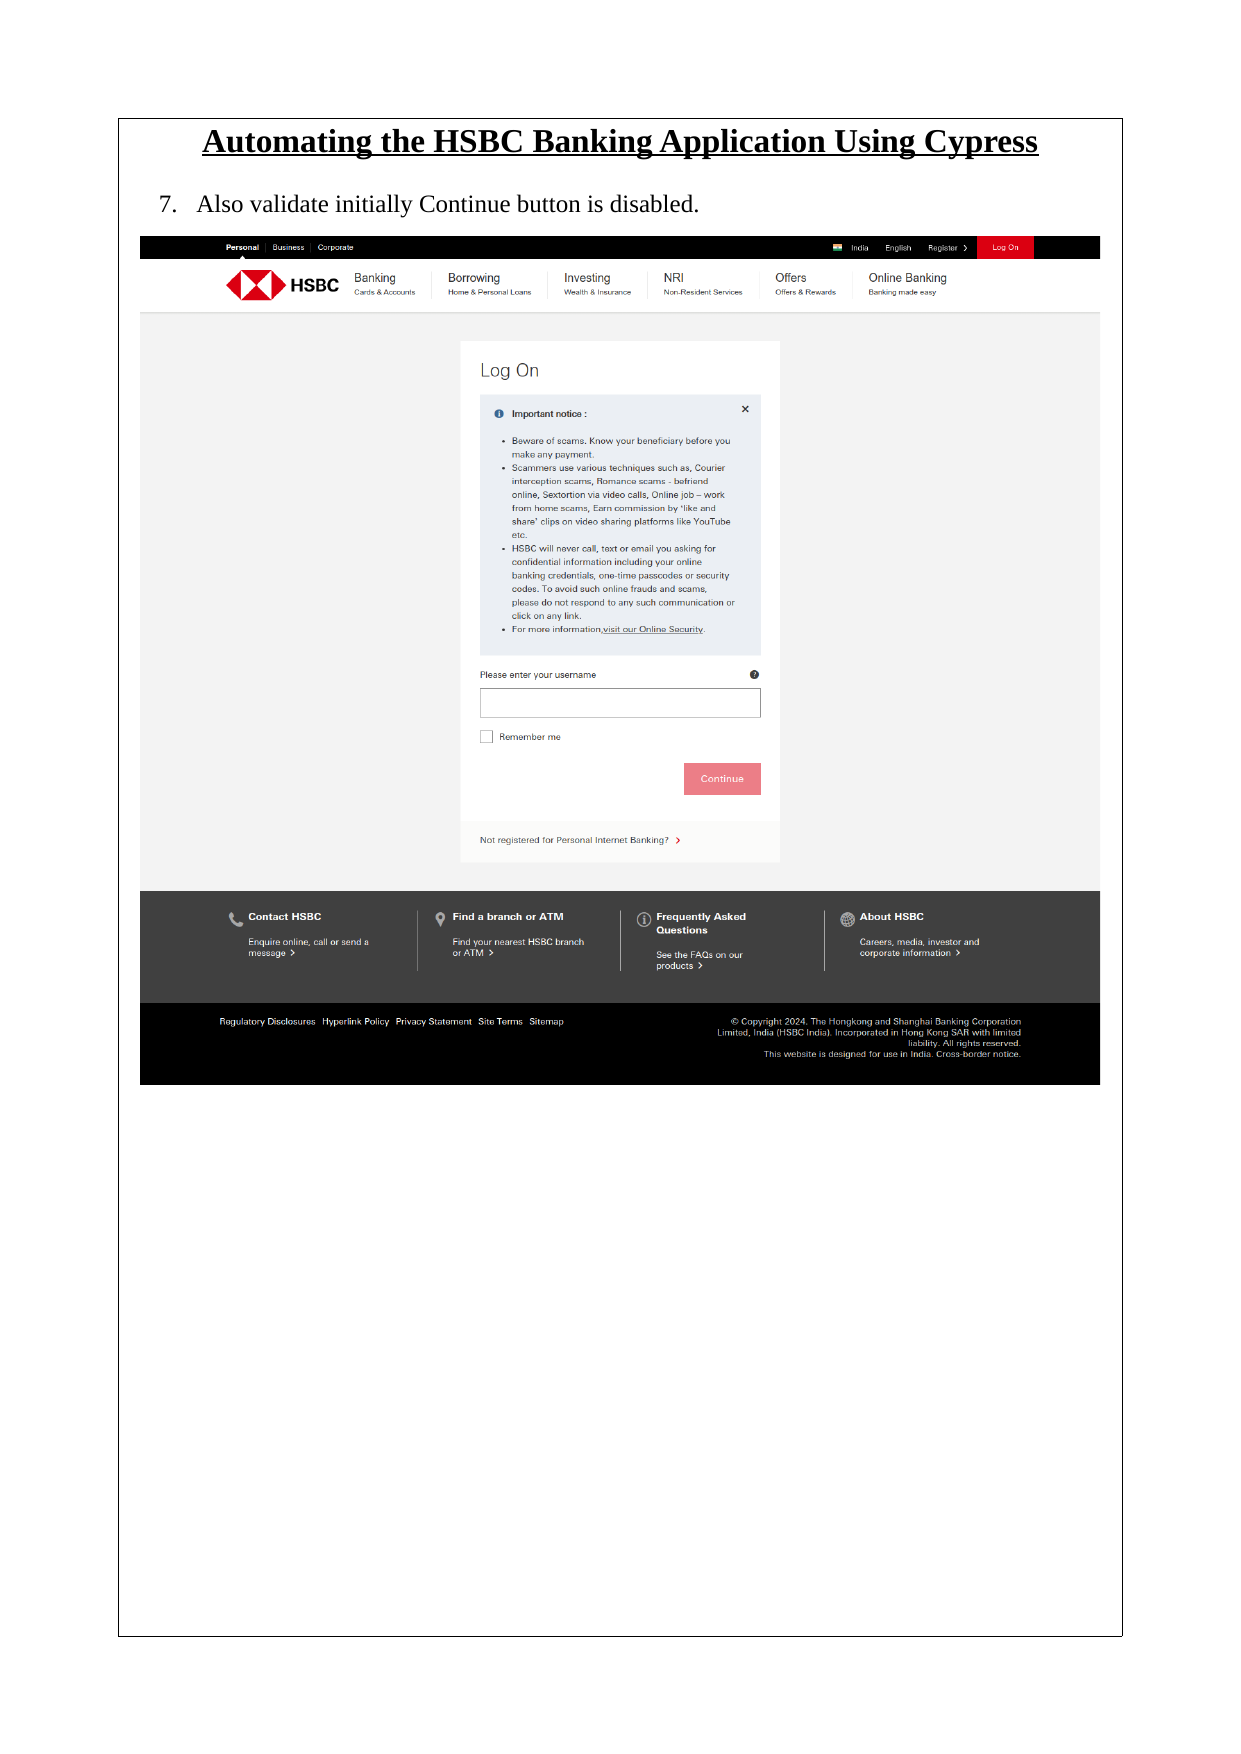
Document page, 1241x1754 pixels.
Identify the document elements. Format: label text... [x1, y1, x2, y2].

picture [140, 236, 1101, 1085]
list Also validate initially Continue button is disabled. [159, 189, 1119, 218]
